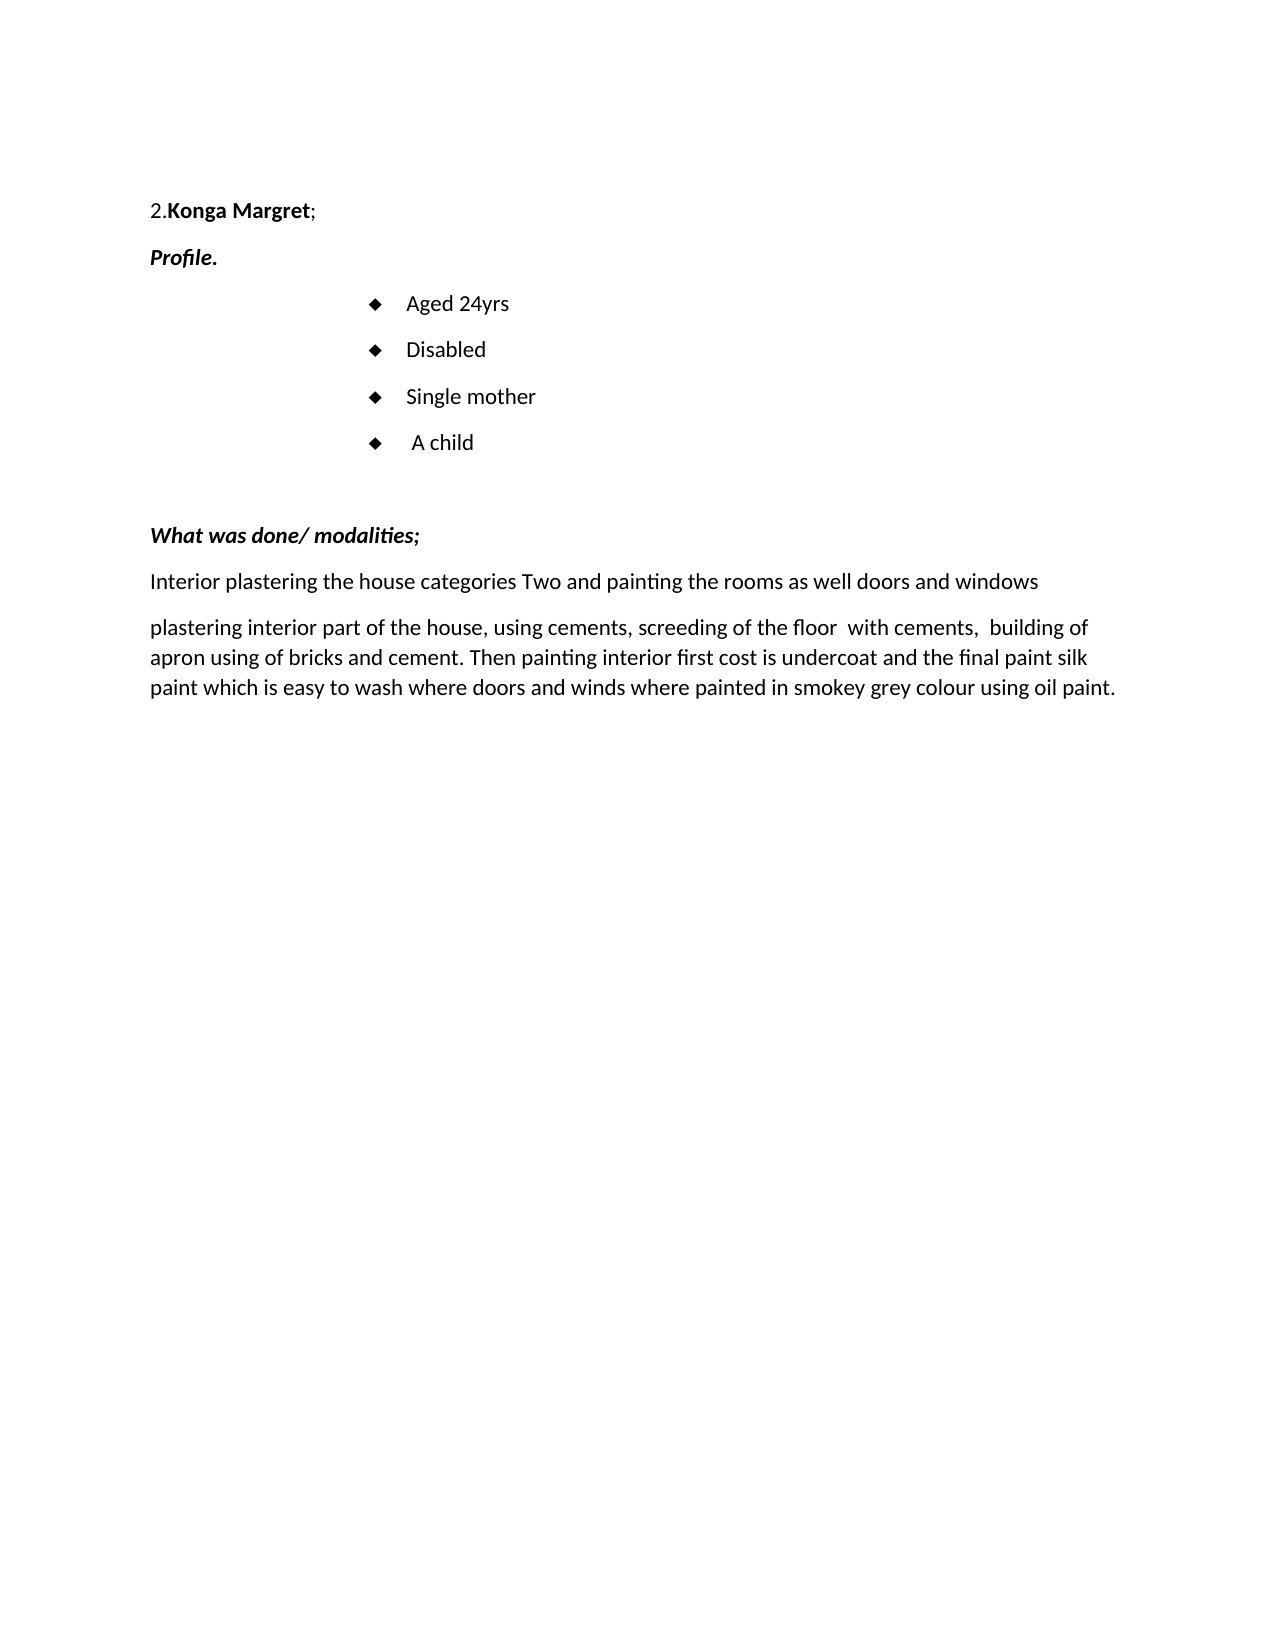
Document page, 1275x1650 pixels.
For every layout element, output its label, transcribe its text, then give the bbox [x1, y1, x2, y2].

text Profile. [150, 243, 1125, 271]
list Disabled [369, 335, 1125, 363]
text What was done/ modalities; [150, 521, 1125, 549]
list Aged 24yrs [369, 289, 1125, 317]
text 2.Konga Margret; [150, 196, 1125, 224]
list Single mother [369, 382, 1125, 410]
list A child [369, 428, 1125, 456]
text plastering interior part of the house, using cements, screeding of the floor with cements, building of apron using of bricks and cement. Then painting interior first cost is undercoat and the final paint silk paint which is easy to wash where doors and winds where painted in smokey grey colour using oil paint. [150, 613, 1125, 701]
text Interior plastering the house categories Two and painting the rooms as well doors and windows [150, 567, 1125, 595]
